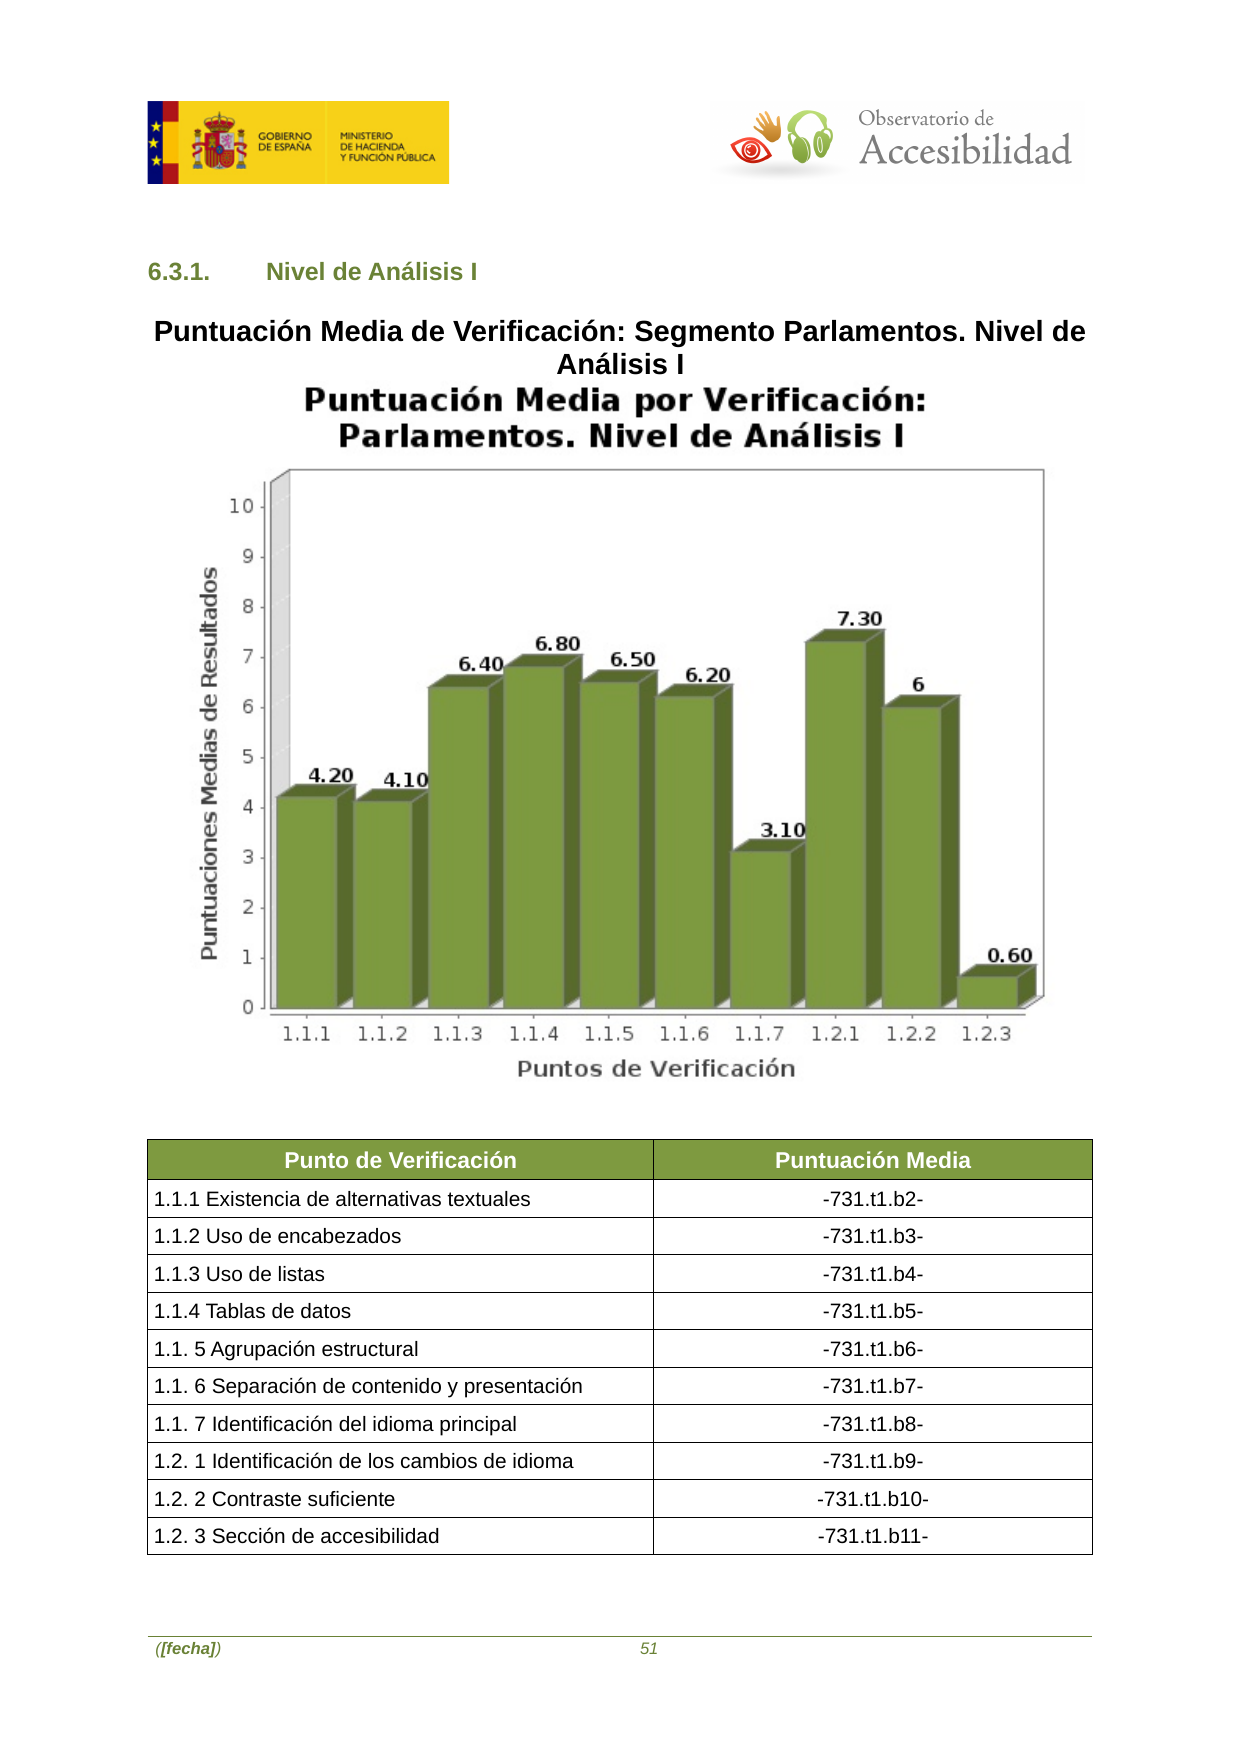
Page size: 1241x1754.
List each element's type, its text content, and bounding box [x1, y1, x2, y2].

table_cell 1.1. 5 Agrupación estructural [148, 1330, 653, 1367]
table_cell 1.1. 6 Separación de contenido y presentación [148, 1368, 653, 1404]
table_cell 1.1.1 Existencia de alternativas textuales [148, 1180, 653, 1217]
table_cell -731.t1.b7- [654, 1368, 1092, 1404]
table_cell -731.t1.b8- [654, 1405, 1092, 1442]
table_cell -731.t1.b11- [654, 1518, 1092, 1554]
table_header Puntuación Media [654, 1140, 1092, 1179]
subtitle Nivel de Análisis I [148, 257, 1092, 286]
table_cell 1.1.2 Uso de encabezados [148, 1218, 653, 1254]
table_cell 1.2. 3 Sección de accesibilidad [148, 1518, 653, 1554]
picture [147, 101, 450, 184]
table_cell 1.2. 2 Contraste suficiente [148, 1480, 653, 1517]
table_cell 1.1.3 Uso de listas [148, 1255, 653, 1292]
table_cell -731.t1.b6- [654, 1330, 1092, 1367]
text Puntuación Media de Verificación: Segmento Parlamentos. Nivel de Análisis I [148, 314, 1092, 381]
picture [710, 101, 1086, 184]
picture [178, 380, 1062, 1091]
table_cell -731.t1.b10- [654, 1480, 1092, 1517]
table_cell -731.t1.b2- [654, 1180, 1092, 1217]
table_cell 1.1.4 Tablas de datos [148, 1293, 653, 1329]
table_cell -731.t1.b9- [654, 1443, 1092, 1479]
table_cell -731.t1.b5- [654, 1293, 1092, 1329]
table_header Punto de Verificación [148, 1140, 653, 1179]
table_cell -731.t1.b3- [654, 1218, 1092, 1254]
table_cell -731.t1.b4- [654, 1255, 1092, 1292]
table_cell 1.2. 1 Identificación de los cambios de idioma [148, 1443, 653, 1479]
table_cell 1.1. 7 Identificación del idioma principal [148, 1405, 653, 1442]
